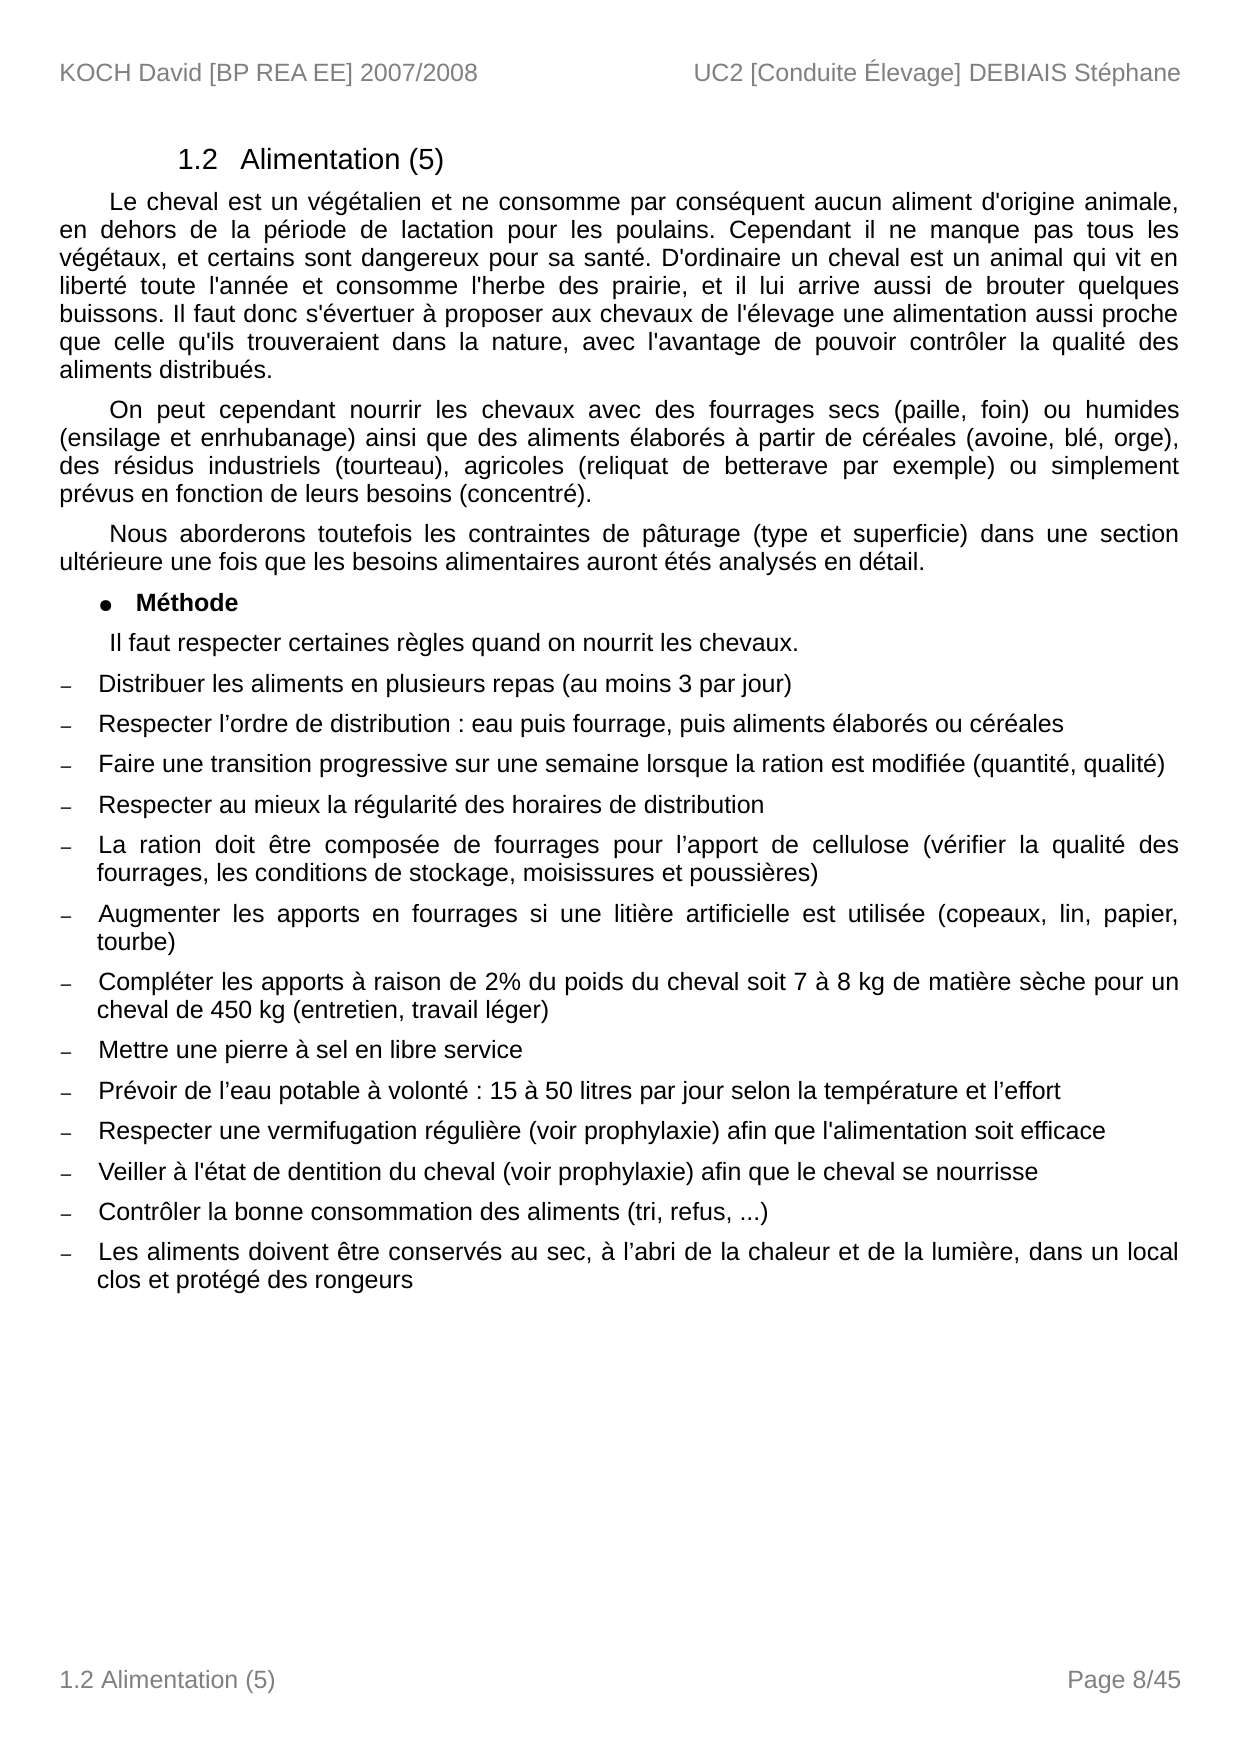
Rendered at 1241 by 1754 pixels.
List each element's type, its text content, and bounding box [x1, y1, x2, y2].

list Faire une transition progressive sur une semaine lorsque la ration est modifiée (quantité, qualité) [59, 750, 1181, 778]
text Il faut respecter certaines règles quand on nourrit les chevaux. [59, 629, 1181, 657]
list Compléter les apports à raison de 2% du poids du cheval soit 7 à 8 kg de matière sèche pour un cheval de 450 kg (entretien, travail léger) [59, 968, 1181, 1023]
list Veiller à l'état de dentition du cheval (voir prophylaxie) afin que le cheval se nourrisse [59, 1157, 1181, 1185]
list Respecter une vermifugation régulière (voir prophylaxie) afin que l'alimentation soit efficace [59, 1117, 1181, 1145]
text Le cheval est un végétalien et ne consomme par conséquent aucun aliment d'origine animale, en dehors de la période de lactation pour les poulains. Cependant il ne manque pas tous les végétaux, et certains sont dangereux pour sa santé. D'ordinaire un cheval est un animal qui vit en liberté toute l'année et consomme l'herbe des prairie, et il lui arrive aussi de brouter quelques buissons. Il faut donc s'évertuer à proposer aux chevaux de l'élevage une alimentation aussi proche que celle qu'ils trouveraient dans la nature, avec l'avantage de pouvoir contrôler la qualité des aliments distribués. [59, 188, 1181, 383]
list La ration doit être composée de fourrages pour l’apport de cellulose (vérifier la qualité des fourrages, les conditions de stockage, moisissures et poussières) [59, 831, 1181, 887]
list Mettre une pierre à sel en libre service [59, 1036, 1181, 1064]
list Les aliments doivent être conservés au sec, à l’abri de la chaleur et de la lumière, dans un local clos et protégé des rongeurs [59, 1238, 1181, 1294]
list Méthode [97, 588, 1181, 616]
text On peut cependant nourrir les chevaux avec des fourrages secs (paille, foin) ou humides (ensilage et enrhubanage) ainsi que des aliments élaborés à partir de céréales (avoine, blé, orge), des résidus industriels (tourteau), agricoles (reliquat de betterave par exemple) ou simplement prévus en fonction de leurs besoins (concentré). [59, 396, 1181, 508]
list Respecter au mieux la régularité des horaires de distribution [59, 791, 1181, 818]
list Prévoir de l’eau potable à volonté : 15 à 50 litres par jour selon la température et l’effort [59, 1076, 1181, 1104]
list Distribuer les aliments en plusieurs repas (au moins 3 par jour) [59, 669, 1181, 697]
list Augmenter les apports en fourrages si une litière artificielle est utilisée (copeaux, lin, papier, tourbe) [59, 899, 1181, 955]
list Contrôler la bonne consommation des aliments (tri, refus, ...) [59, 1198, 1181, 1226]
text Nous aborderons toutefois les contraintes de pâturage (type et superficie) dans une section ultérieure une fois que les besoins alimentaires auront étés analysés en détail. [59, 520, 1181, 576]
subtitle Alimentation (5) [59, 143, 1181, 176]
list Respecter l’ordre de distribution : eau puis fourrage, puis aliments élaborés ou céréales [59, 710, 1181, 738]
